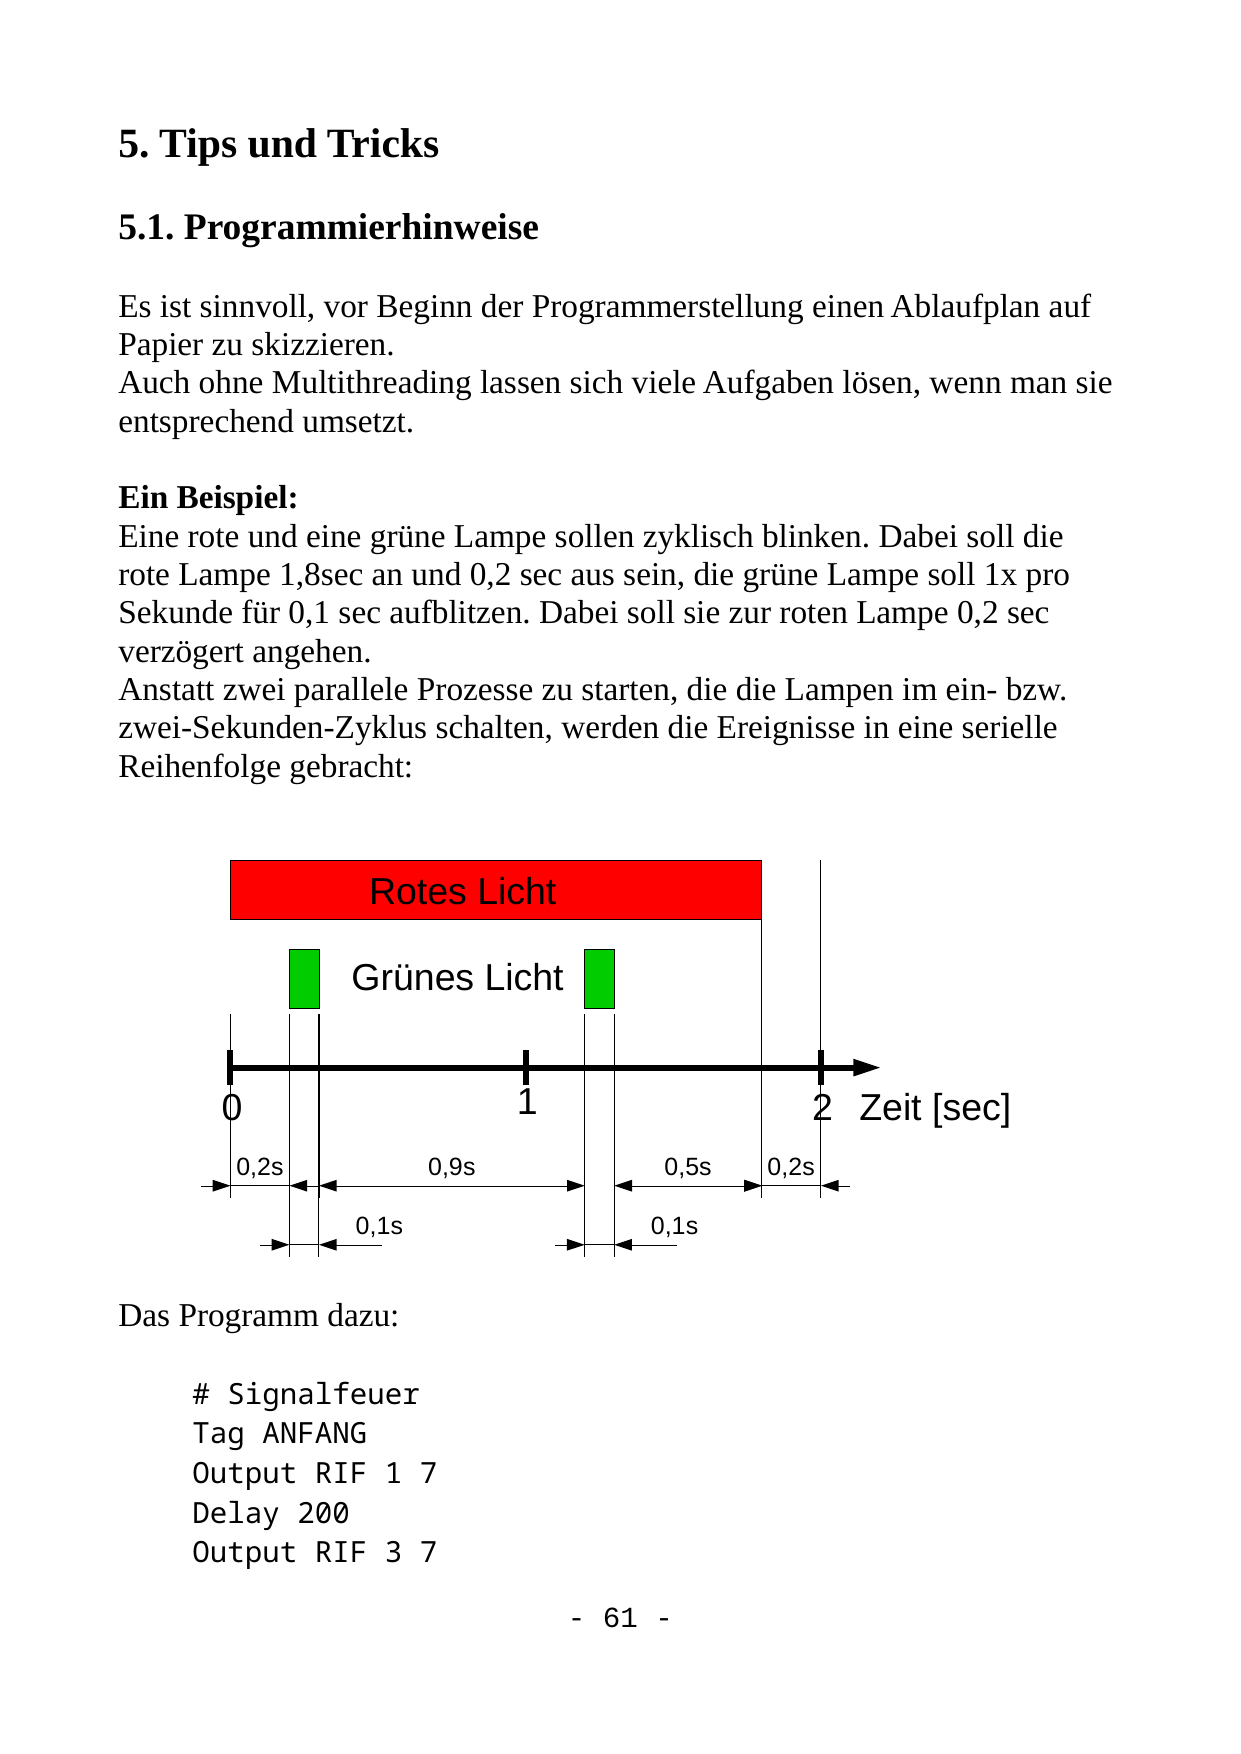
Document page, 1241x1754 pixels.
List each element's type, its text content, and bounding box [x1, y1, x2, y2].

text Tag ANFANG Output RIF 1 7 Delay 200 Output RIF 3 7 [118, 1413, 1122, 1571]
text Auch ohne Multithreading lassen sich viele Aufgaben lösen, wenn man sie entsprechend umsetzt. [118, 362, 1122, 439]
text Anstatt zwei parallele Prozesse zu starten, die die Lampen im ein- bzw. zwei-Sekunden-Zyklus schalten, werden die Ereignisse in eine serielle Reihenfolge gebracht: [118, 669, 1122, 784]
text # Signalfeuer [118, 1373, 1122, 1413]
text Das Programm dazu: [118, 1295, 1122, 1333]
text Ein Beispiel: [118, 477, 1122, 516]
text 5.1. Programmierhinweise [118, 204, 1122, 247]
text Eine rote und eine grüne Lampe sollen zyklisch blinken. Dabei soll die rote Lampe 1,8sec an und 0,2 sec aus sein, die grüne Lampe soll 1x pro Sekunde für 0,1 sec aufblitzen. Dabei soll sie zur roten Lampe 0,2 sec verzögert angehen. [118, 516, 1122, 669]
text 5. Tips und Tricks [118, 118, 1122, 166]
text Es ist sinnvoll, vor Beginn der Programmerstellung einen Ablaufplan auf Papier zu skizzieren. [118, 286, 1122, 362]
